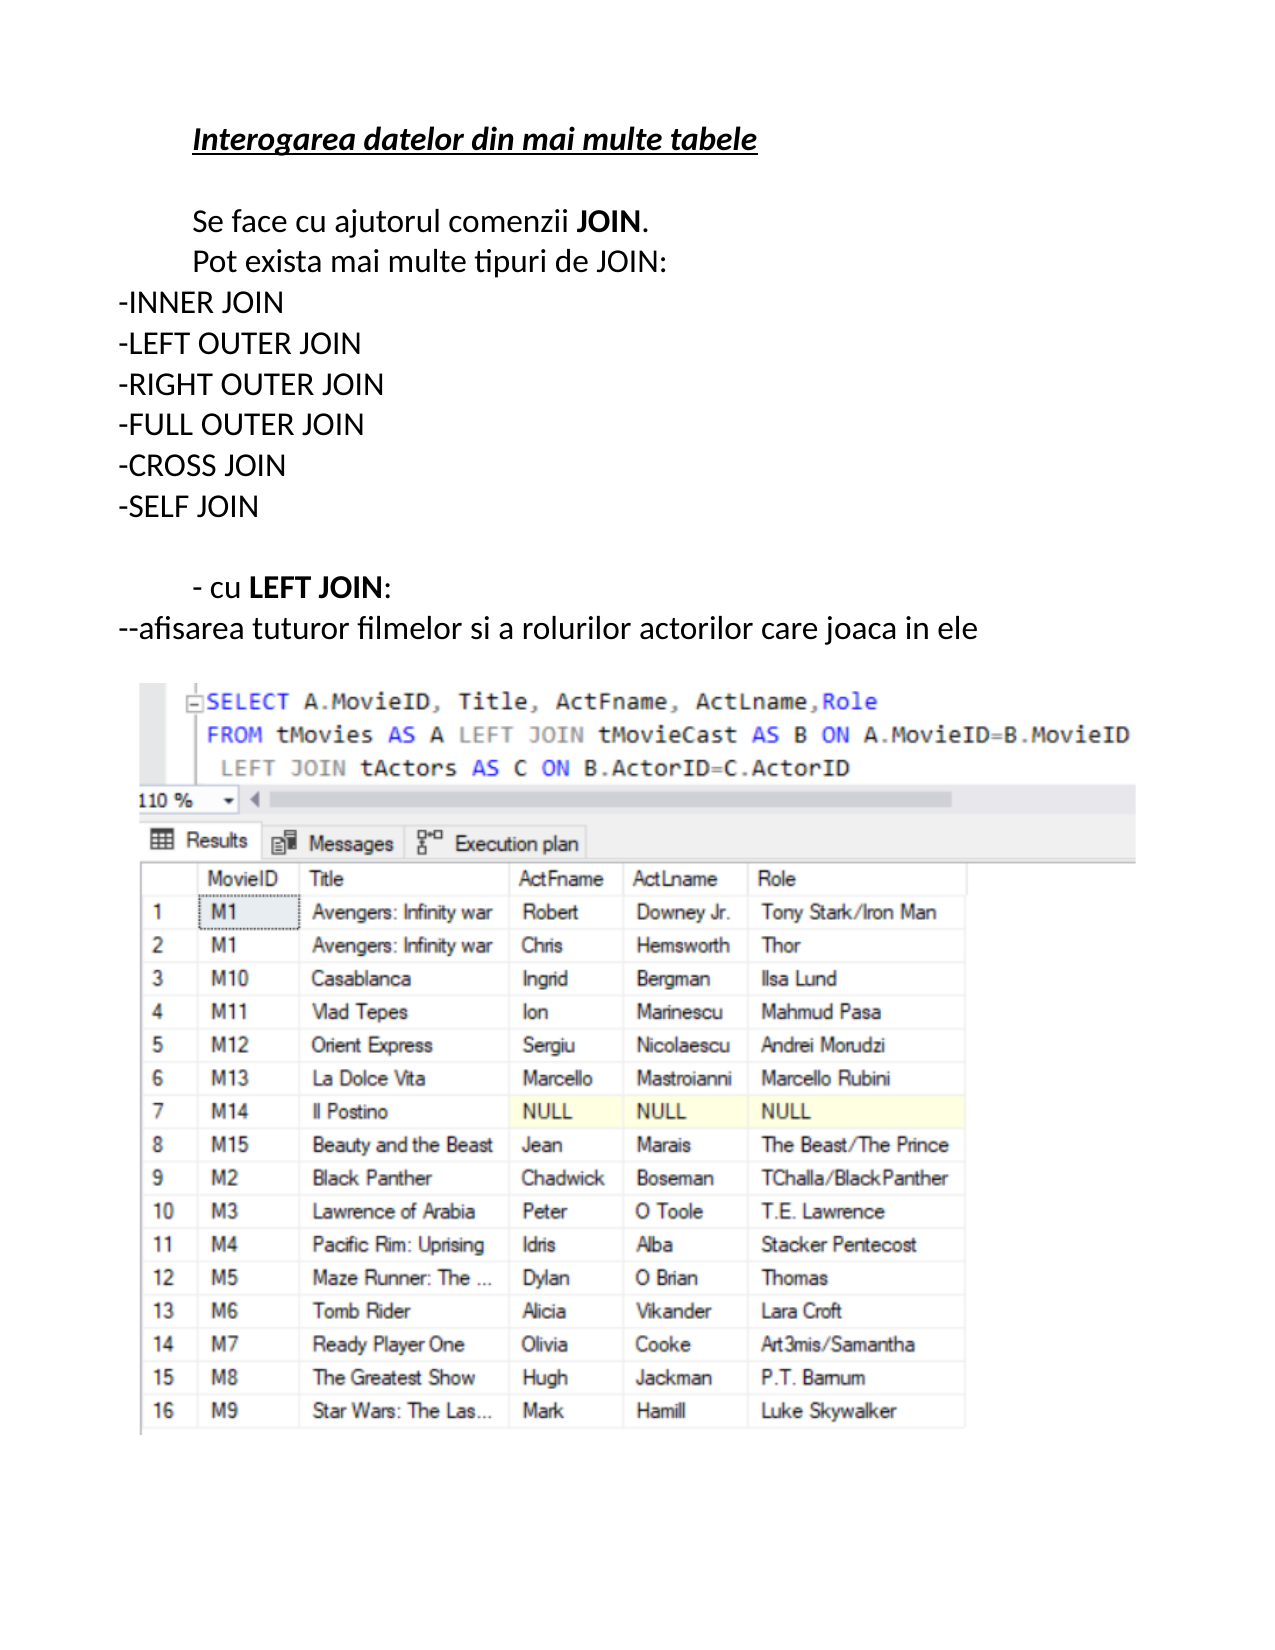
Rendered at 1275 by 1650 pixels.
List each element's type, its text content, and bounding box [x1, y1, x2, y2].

picture [139, 683, 1136, 1435]
text -INNER JOIN [118, 281, 1157, 322]
text --afisarea tuturor filmelor si a rolurilor actorilor care joaca in ele [118, 607, 1157, 648]
text -RIGHT OUTER JOIN [118, 362, 1157, 403]
text -SELF JOIN [118, 485, 1157, 525]
text Interogarea datelor din mai multe tabele [118, 118, 1157, 159]
text - cu LEFT JOIN: [118, 566, 1157, 607]
text -LEFT OUTER JOIN [118, 322, 1157, 362]
text Se face cu ajutorul comenzii JOIN. [118, 199, 1157, 240]
text -CROSS JOIN [118, 444, 1157, 485]
text Pot exista mai multe tipuri de JOIN: [118, 240, 1157, 281]
text -FULL OUTER JOIN [118, 403, 1157, 444]
